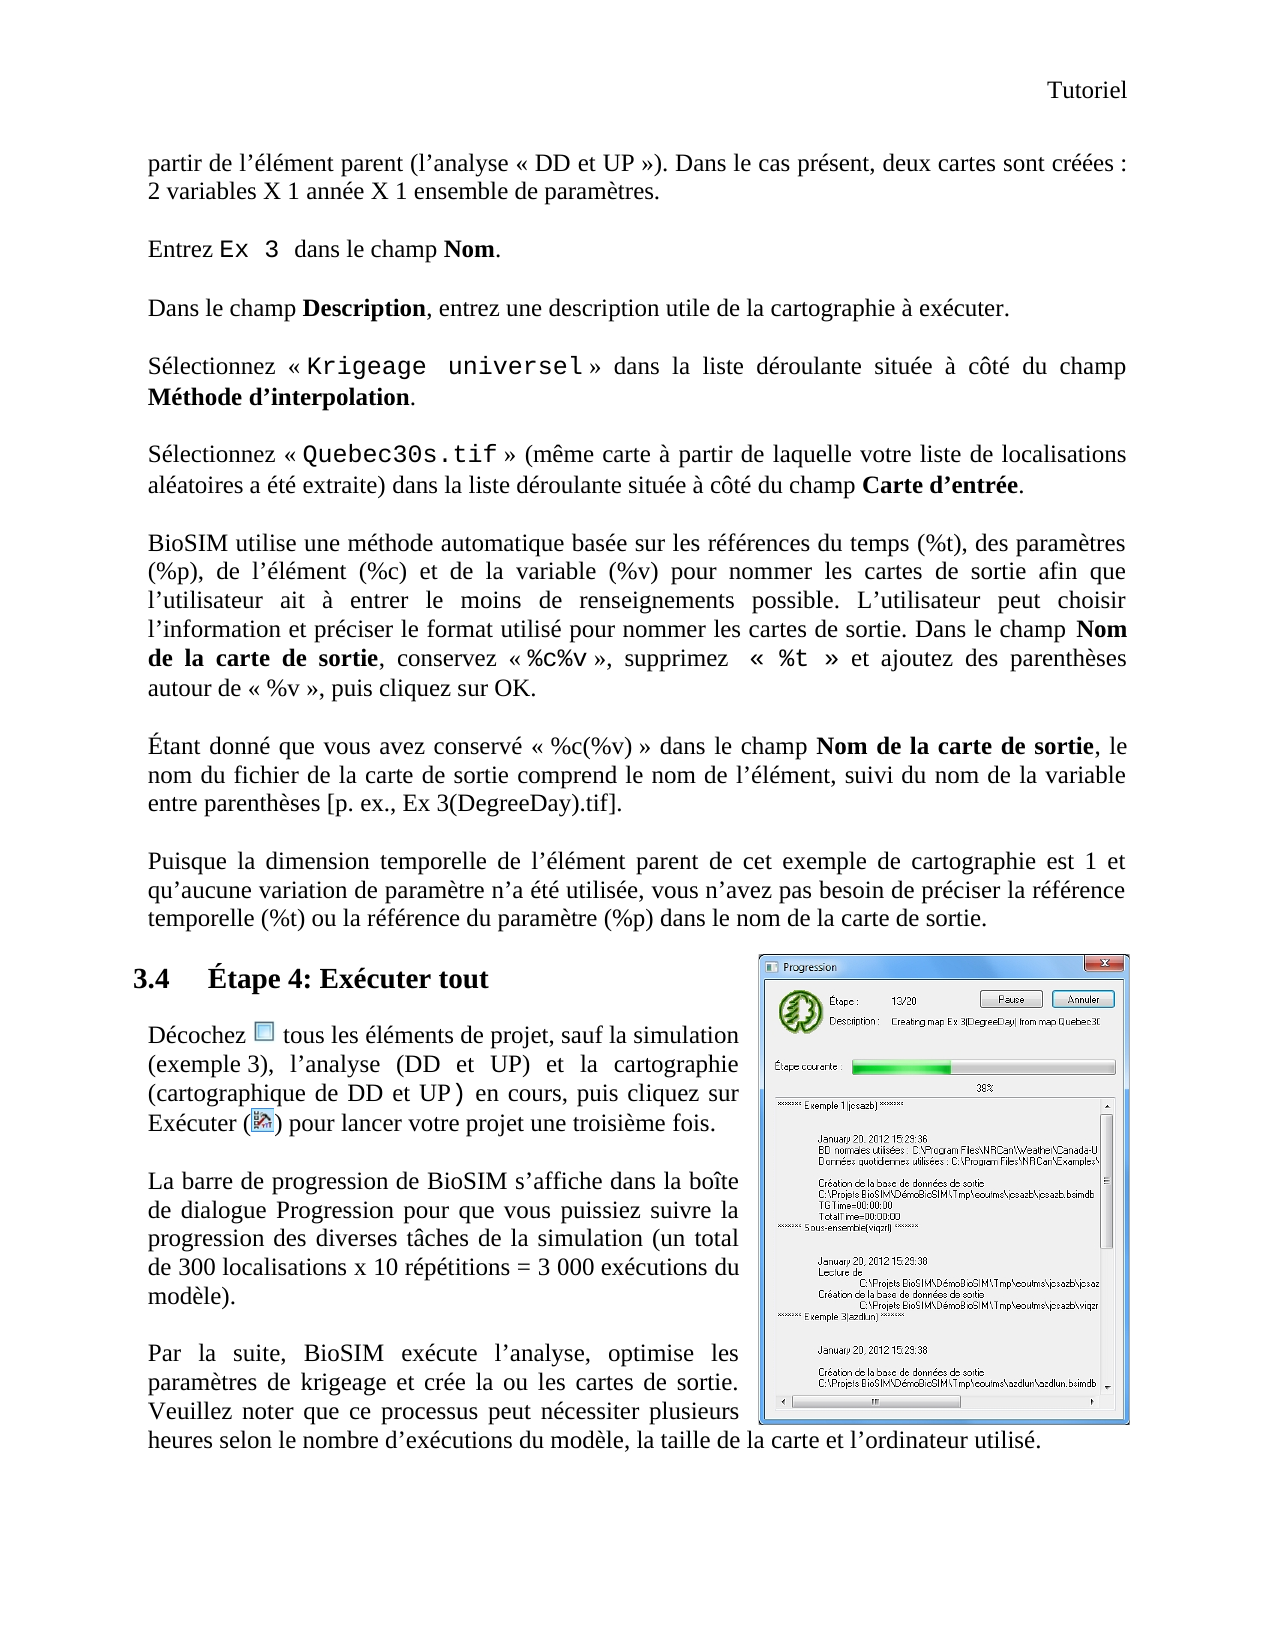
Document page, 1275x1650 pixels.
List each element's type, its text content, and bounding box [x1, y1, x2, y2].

text Par la suite, BioSIM exécute l’analyse, optimise les paramètres de krigeage et crée la ou les cartes de sortie. Veuillez noter que ce processus peut nécessiter plusieurs heures selon le nombre d’exécutions du modèle, la taille de la carte et l’ordinateur utilisé. [148, 1338, 1127, 1453]
text partir de l’élément parent (l’analyse « DD et UP »). Dans le cas présent, deux cartes sont créées : 2 variables X 1 année X 1 ensemble de paramètres. [148, 148, 1127, 205]
text Sélectionnez « Quebec30s.tif » (même carte à partir de laquelle votre liste de localisations aléatoires a été extraite) dans la liste déroulante située à côté du champ Carte d’entrée. [148, 439, 1127, 499]
subtitle Étape 4: Exécuter tout [133, 961, 758, 994]
text La barre de progression de BioSIM s’affiche dans la boîte de dialogue Progression pour que vous puissiez suivre la progression des diverses tâches de la simulation (un total de 300 localisations x 10 répétitions = 3 000 exécutions du modèle). [148, 1166, 758, 1310]
picture [252, 1019, 277, 1044]
picture [251, 1108, 274, 1132]
text Dans le champ Description, entrez une description utile de la cartographie à exécuter. [148, 293, 1127, 322]
text Sélectionnez « Krigeage universel » dans la liste déroulante située à côté du champ Méthode d’interpolation. [148, 351, 1127, 411]
text Étant donné que vous avez conservé « %c(%v) » dans le champ Nom de la carte de sortie, le nom du fichier de la carte de sortie comprend le nom de l’élément, suivi du nom de la variable entre parenthèses [p. ex., Ex 3(DegreeDay).tif]. [148, 731, 1127, 817]
text Puisque la dimension temporelle de l’élément parent de cet exemple de cartographie est 1 et qu’aucune variation de paramètre n’a été utilisée, vous n’avez pas besoin de préciser la référence temporelle (%t) ou la référence du paramètre (%p) dans le nom de la carte de sortie. [148, 846, 1127, 932]
picture [758, 954, 1130, 1425]
text Décochez tous les éléments de projet, sauf la simulation (exemple 3), l’analyse (DD et UP) et la cartographie (cartographique de DD et UP) en cours, puis cliquez sur Exécuter () pour lancer votre projet une troisième fois. [148, 1019, 758, 1137]
text BioSIM utilise une méthode automatique basée sur les références du temps (%t), des paramètres (%p), de l’élément (%c) et de la variable (%v) pour nommer les cartes de sortie afin que l’utilisateur ait à entrer le moins de renseignements possible. L’utilisateur peut choisir l’information et préciser le format utilisé pour nommer les cartes de sortie. Dans le champ Nom de la carte de sortie, conservez « %c%v », supprimez « %t » et ajoutez des parenthèses autour de « %v », puis cliquez sur OK. [148, 528, 1127, 702]
text Entrez Ex 3 dans le champ Nom. [148, 234, 1127, 265]
